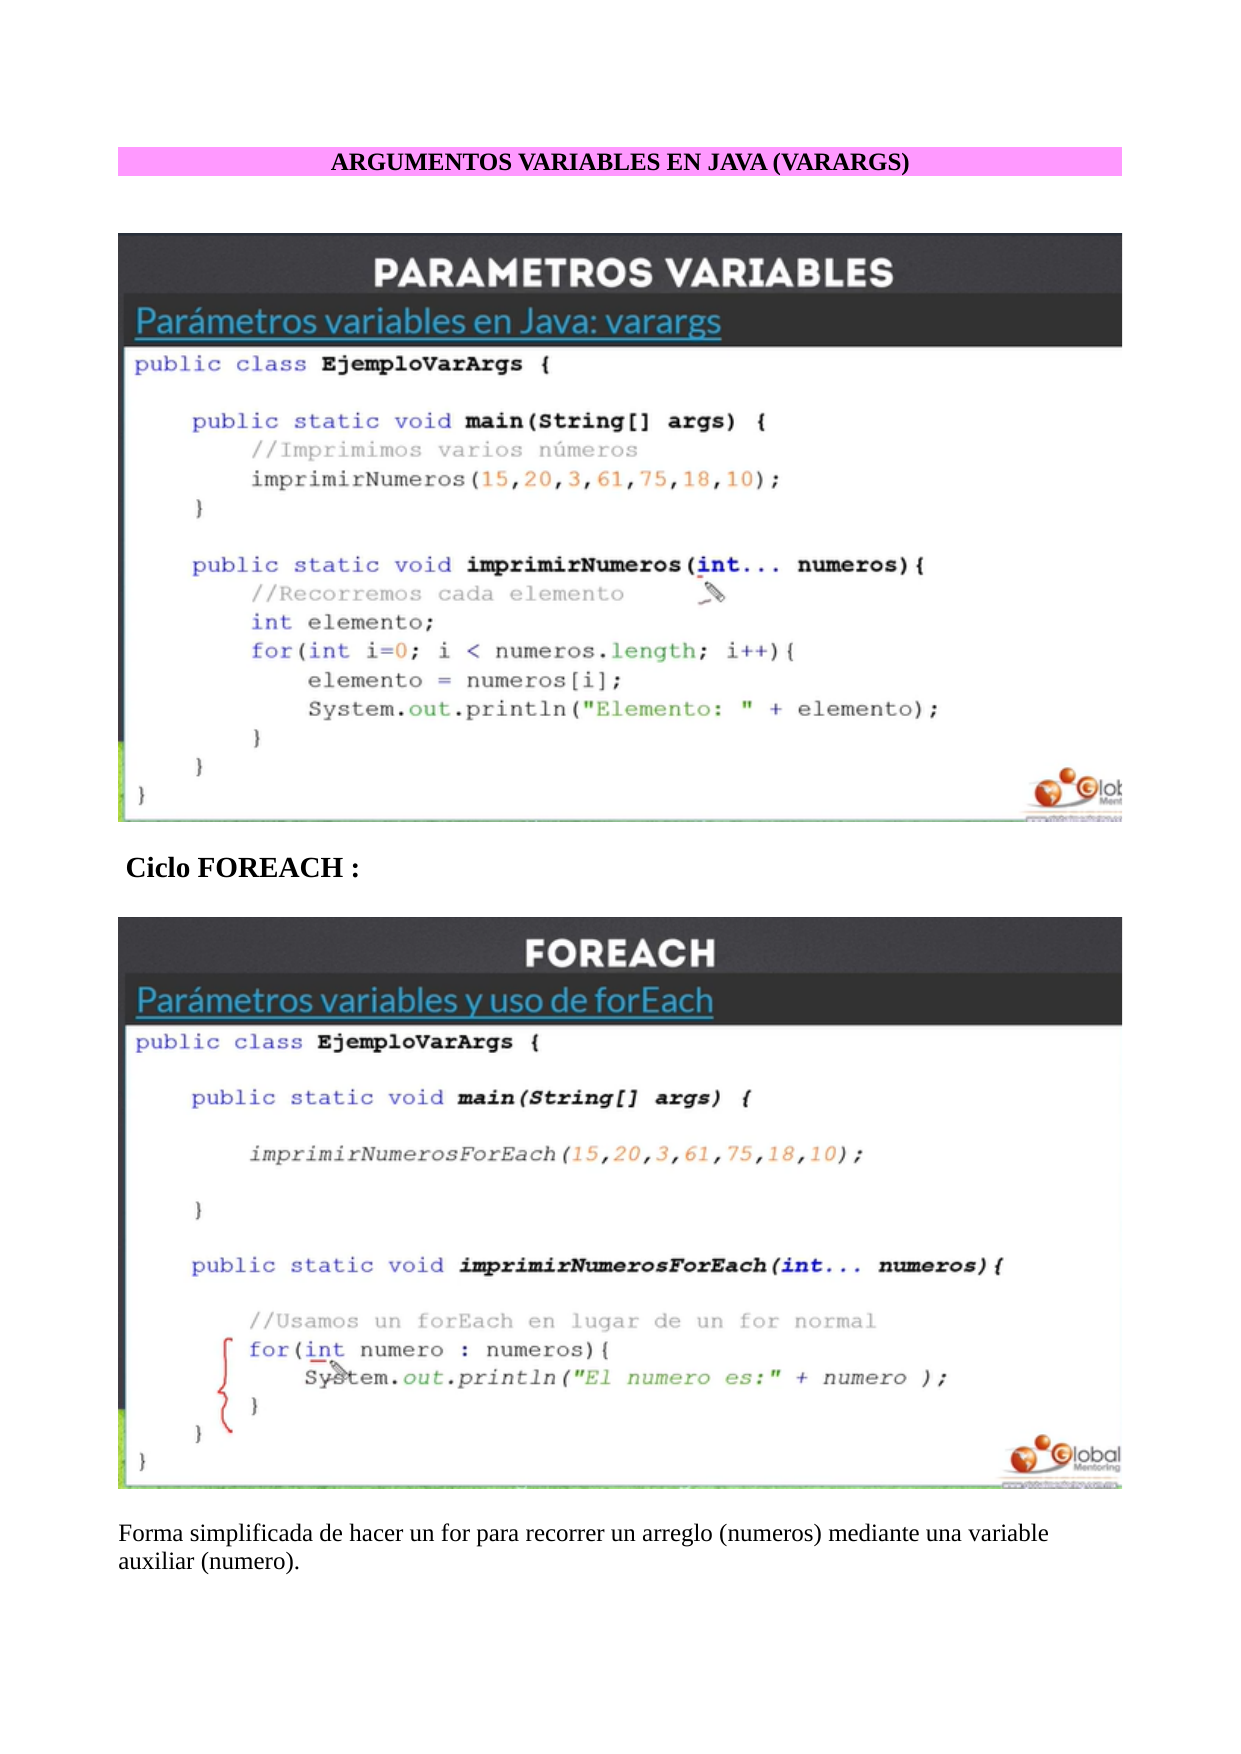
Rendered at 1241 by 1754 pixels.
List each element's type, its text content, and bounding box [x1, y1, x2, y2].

text Ciclo FOREACH : [118, 850, 1122, 883]
picture [118, 233, 1123, 822]
text ARGUMENTOS VARIABLES EN JAVA (VARARGS) [118, 147, 1122, 176]
text Forma simplificada de hacer un for para recorrer un arreglo (numeros) mediante una variable auxiliar (numero). [118, 1518, 1122, 1575]
picture [118, 917, 1123, 1489]
